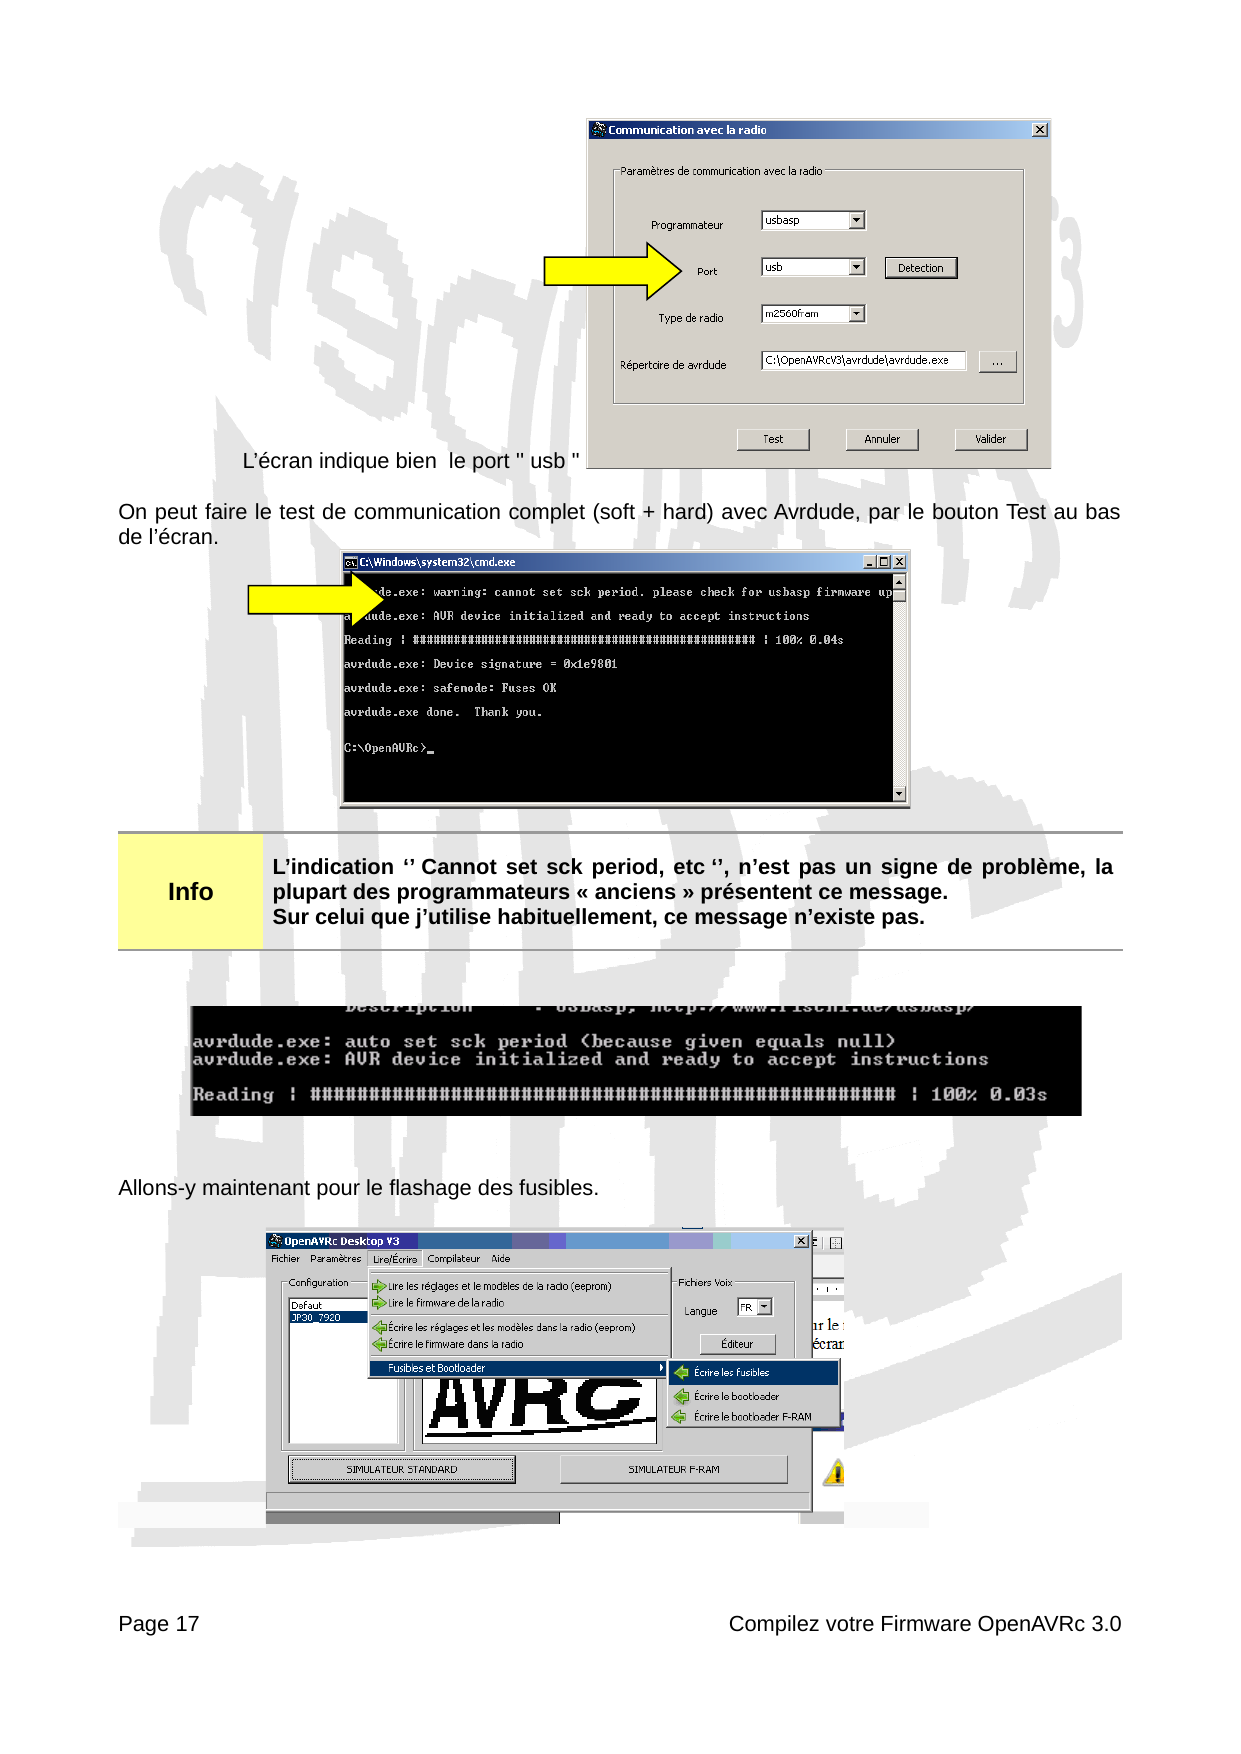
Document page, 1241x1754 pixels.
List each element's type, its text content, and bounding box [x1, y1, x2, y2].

table_header L’indication ‘’ Cannot set sck period, etc ‘’, n’est pas un signe de problème, la plupart des programmateurs « anciens » présentent ce message. Sur celui que j’utilise habituellement, ce message n’existe pas. [264, 834, 1122, 949]
text On peut faire le test de communication complet (soft + hard) avec Avrdude, par le bouton Test au bas de l’écran. [118, 499, 1122, 549]
text Allons-y maintenant pour le flashage des fusibles. [118, 1175, 1122, 1201]
text L’écran indique bien le port '' usb '' [118, 118, 1122, 473]
picture [586, 118, 1052, 469]
picture [339, 549, 911, 809]
table_header Info [118, 834, 263, 949]
